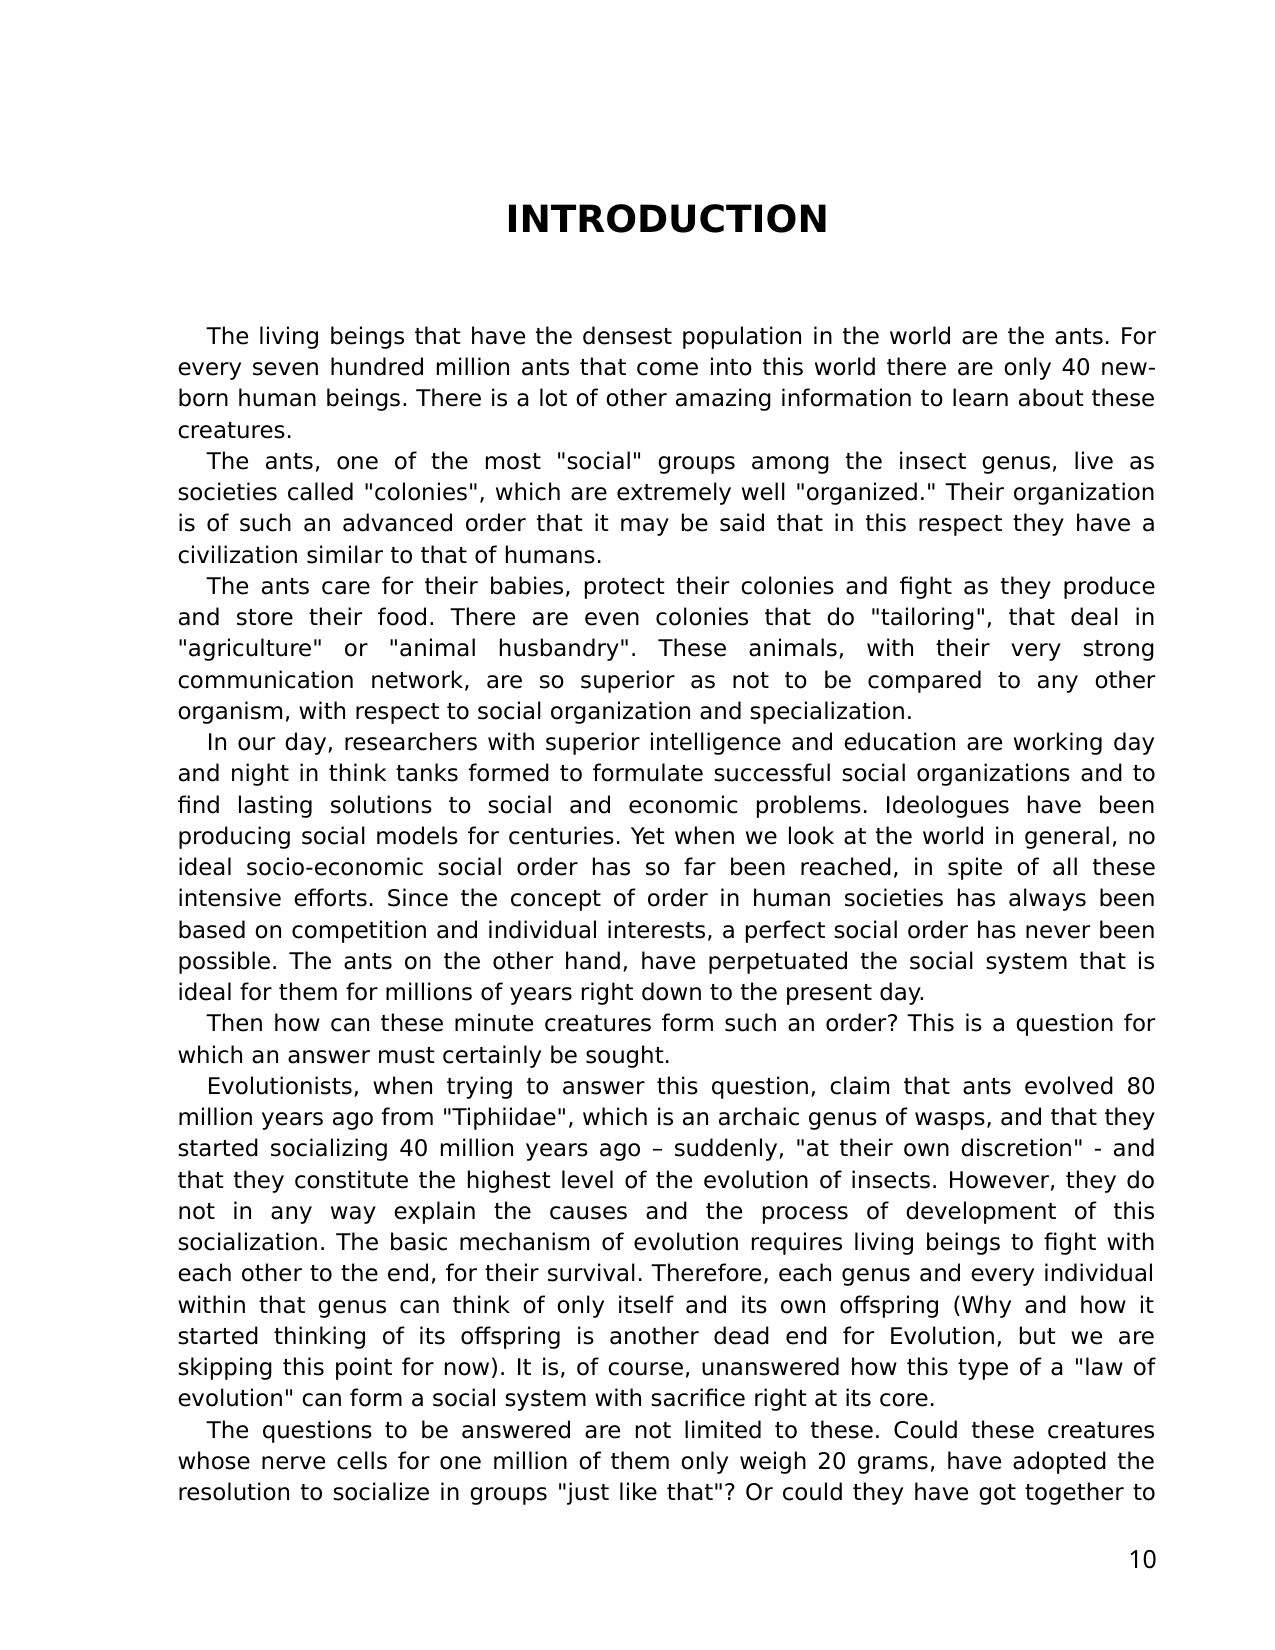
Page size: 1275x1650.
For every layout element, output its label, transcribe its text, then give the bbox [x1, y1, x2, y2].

text Evolutionists, when trying to answer this question, claim that ants evolved 80 million years ago from "Tiphiidae", which is an archaic genus of wasps, and that they started socializing 40 million years ago – suddenly, "at their own discretion" - and that they constitute the highest level of the evolution of insects. However, they do not in any way explain the causes and the process of development of this socialization. The basic mechanism of evolution requires living beings to fight with each other to the end, for their survival. Therefore, each genus and every individual within that genus can think of only itself and its own offspring (Why and how it started thinking of its offspring is another dead end for Evolution, but we are skipping this point for now). It is, of course, unanswered how this type of a "law of evolution" can form a social system with sacrifice right at its core. [177, 1069, 1157, 1413]
text Then how can these minute creatures form such an order? This is a question for which an answer must certainly be sought. [177, 1007, 1157, 1069]
text The ants care for their babies, protect their colonies and fight as they produce and store their food. There are even colonies that do "tailoring", that deal in "agriculture" or "animal husbandry". These animals, with their very strong communication network, are so superior as not to be compared to any other organism, with respect to social organization and specialization. [177, 569, 1157, 726]
text The questions to be answered are not limited to these. Could these creatures whose nerve cells for one million of them only weigh 20 grams, have adopted the resolution to socialize in groups "just like that"? Or could they have got together to [177, 1413, 1157, 1507]
text INTRODUCTION [177, 198, 1157, 241]
text The ants, one of the most "social" groups among the insect genus, live as societies called "colonies", which are extremely well "organized." Their organization is of such an advanced order that it may be said that in this respect they have a civilization similar to that of humans. [177, 444, 1157, 569]
text The living beings that have the densest population in the world are the ants. For every seven hundred million ants that come into this world there are only 40 new-born human beings. There is a lot of other amazing information to learn about these creatures. [177, 319, 1157, 444]
text In our day, researchers with superior intelligence and education are working day and night in think tanks formed to formulate successful social organizations and to find lasting solutions to social and economic problems. Ideologues have been producing social models for centuries. Yet when we look at the world in general, no ideal socio-economic social order has so far been reached, in spite of all these intensive efforts. Since the concept of order in human societies has always been based on competition and individual interests, a perfect social order has never been possible. The ants on the other hand, have perpetuated the social system that is ideal for them for millions of years right down to the present day. [177, 726, 1157, 1007]
